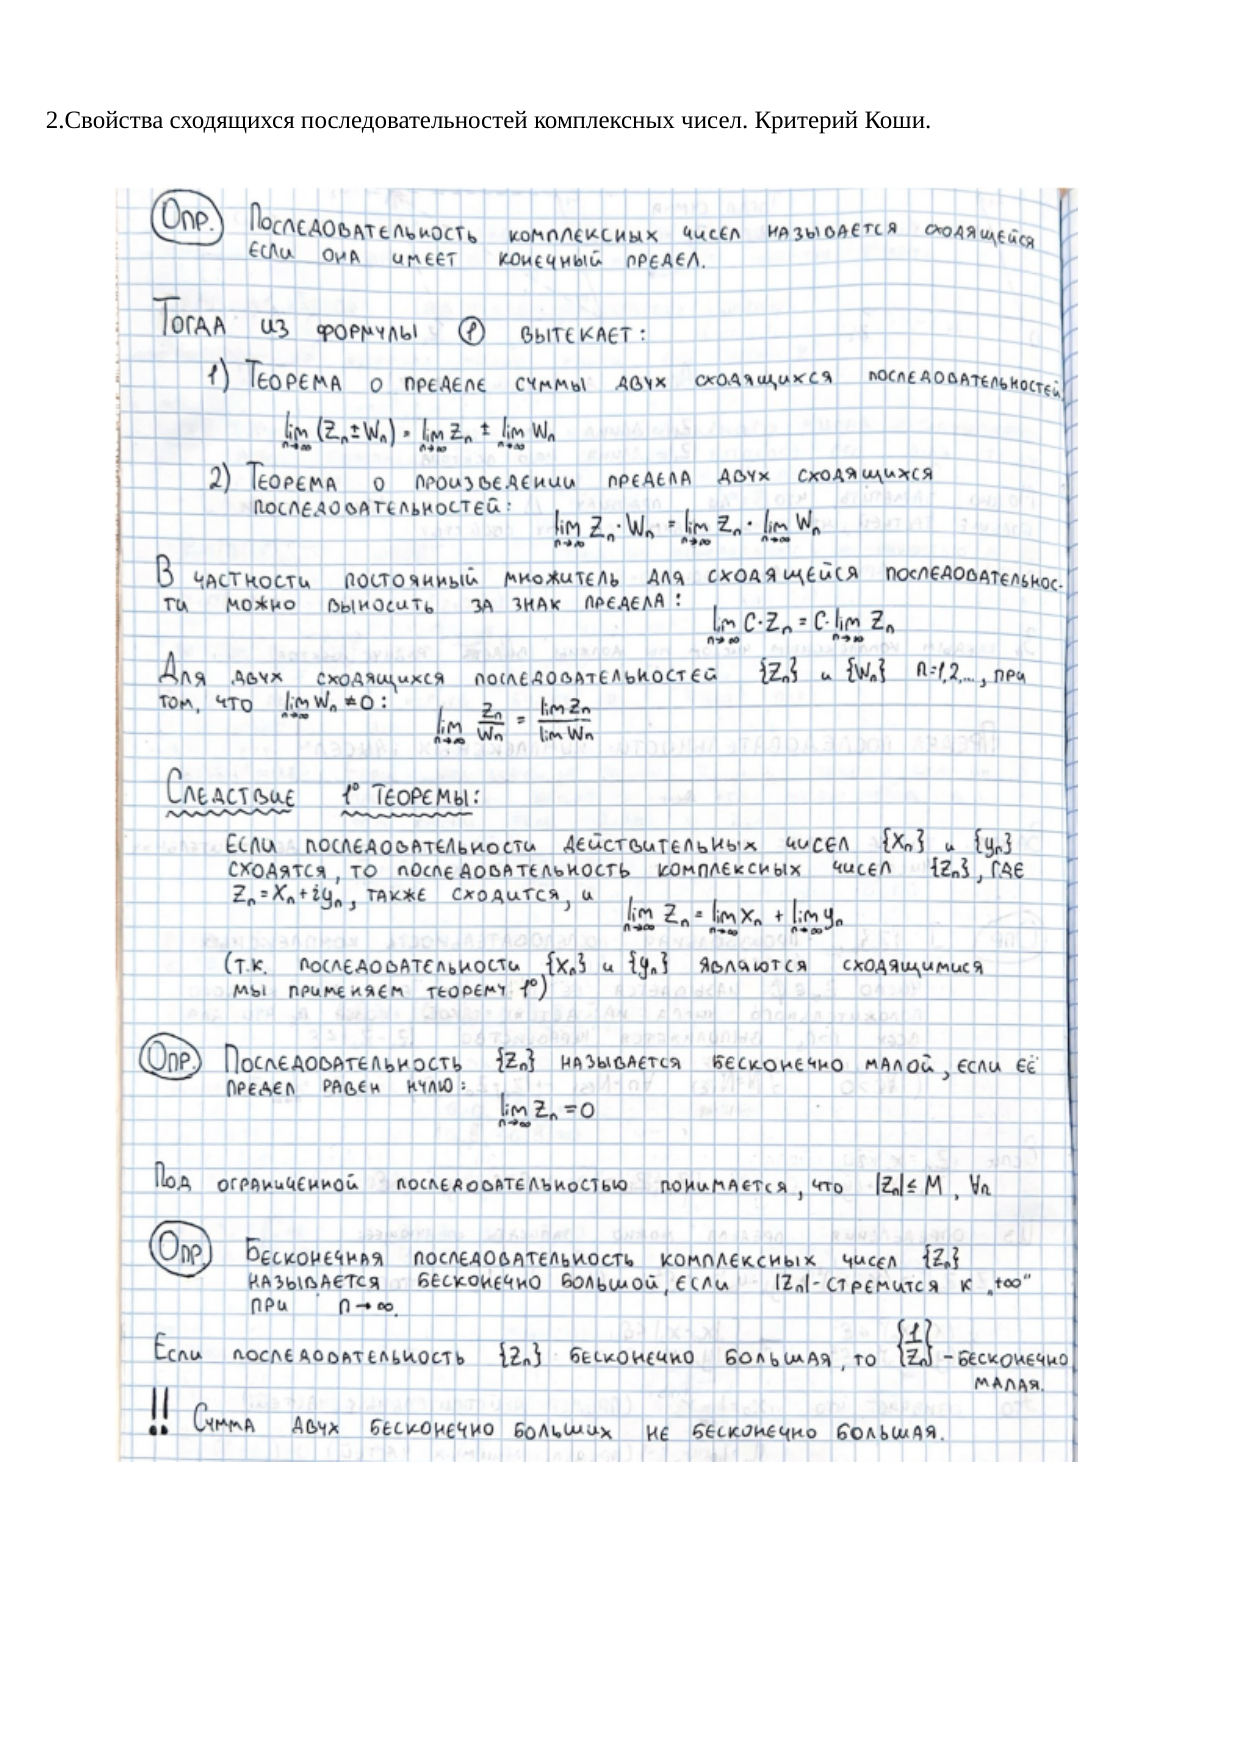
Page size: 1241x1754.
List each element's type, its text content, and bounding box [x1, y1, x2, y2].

picture [113, 187, 1078, 1462]
text 2.Свойства сходящихся последовательностей комплексных чисел. Критерий Коши. [46, 105, 1209, 134]
